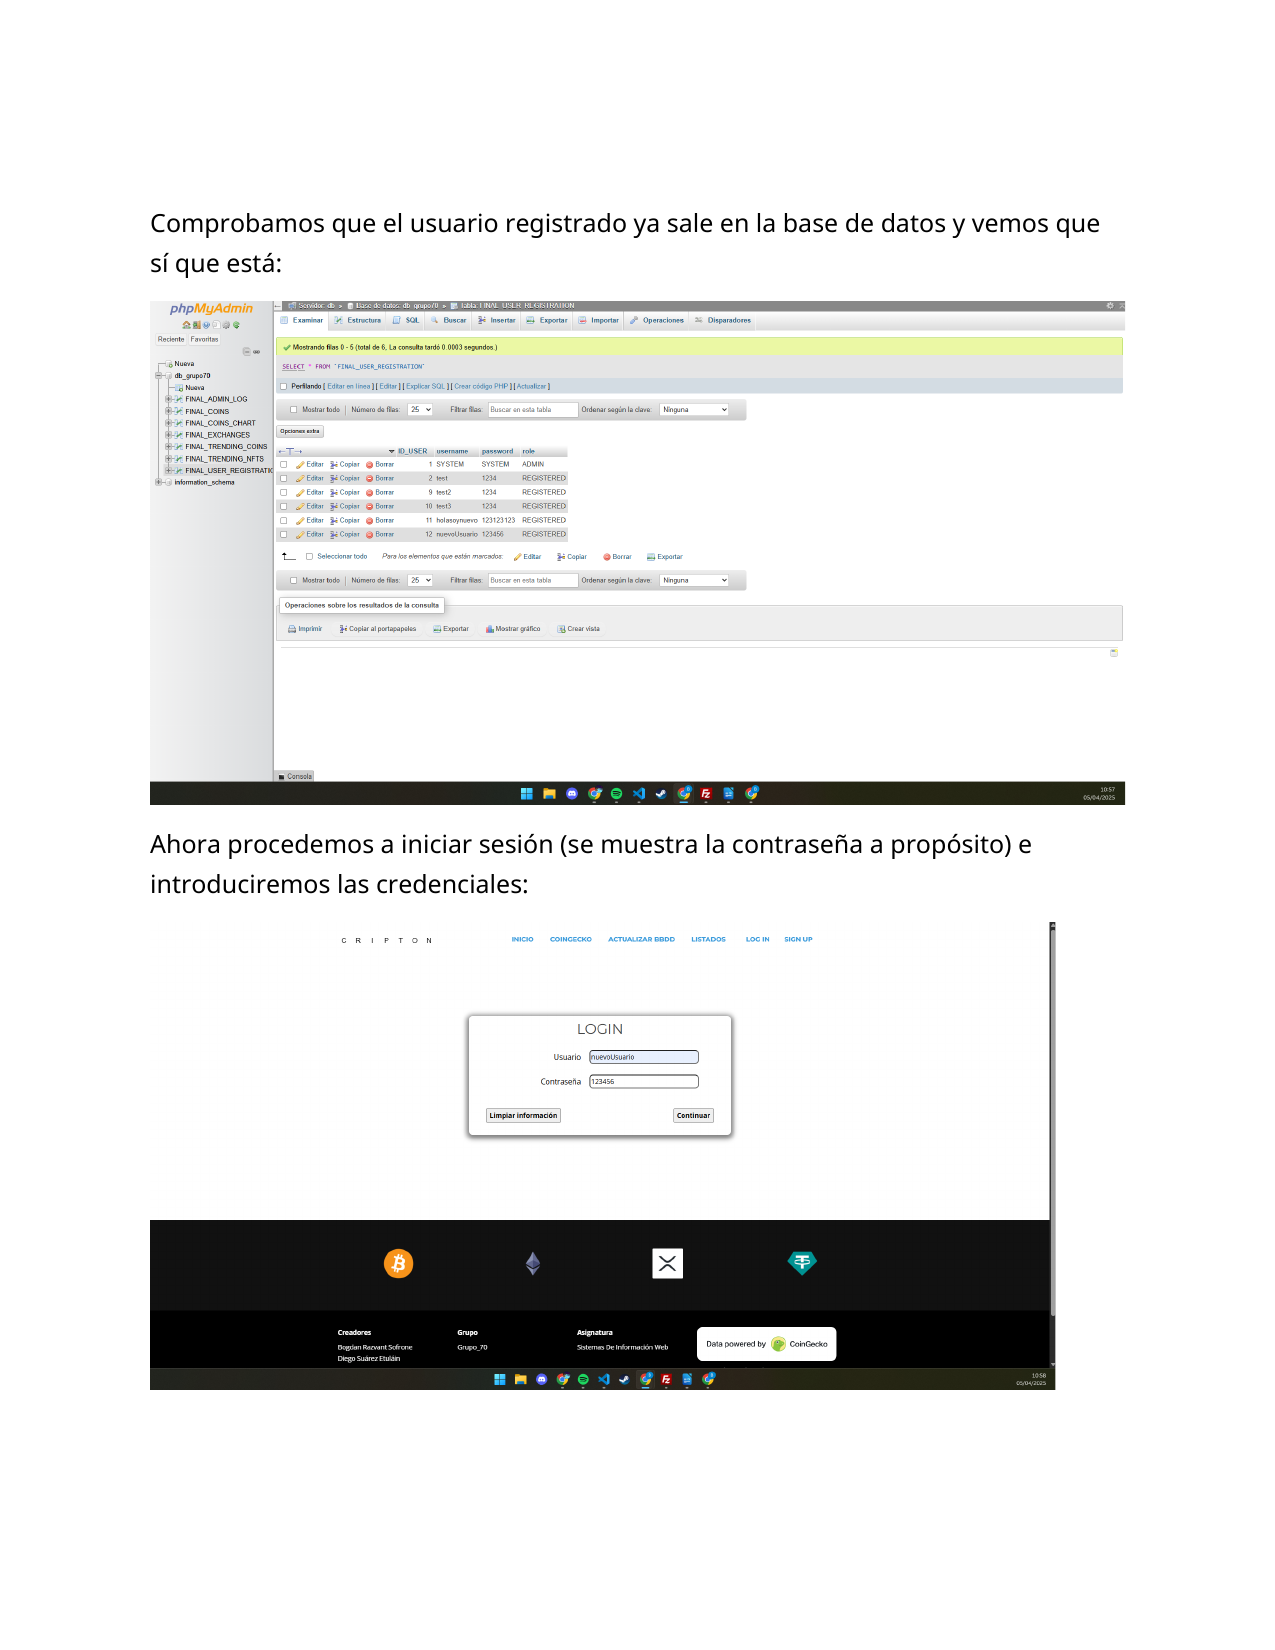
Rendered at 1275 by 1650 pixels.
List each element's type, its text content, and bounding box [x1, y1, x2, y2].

text Comprobamos que el usuario registrado ya sale en la base de datos y vemos que sí que está: [150, 206, 1125, 280]
text Ahora procedemos a iniciar sesión (se muestra la contraseña a propósito) e introduciremos las credenciales: [150, 827, 1125, 901]
